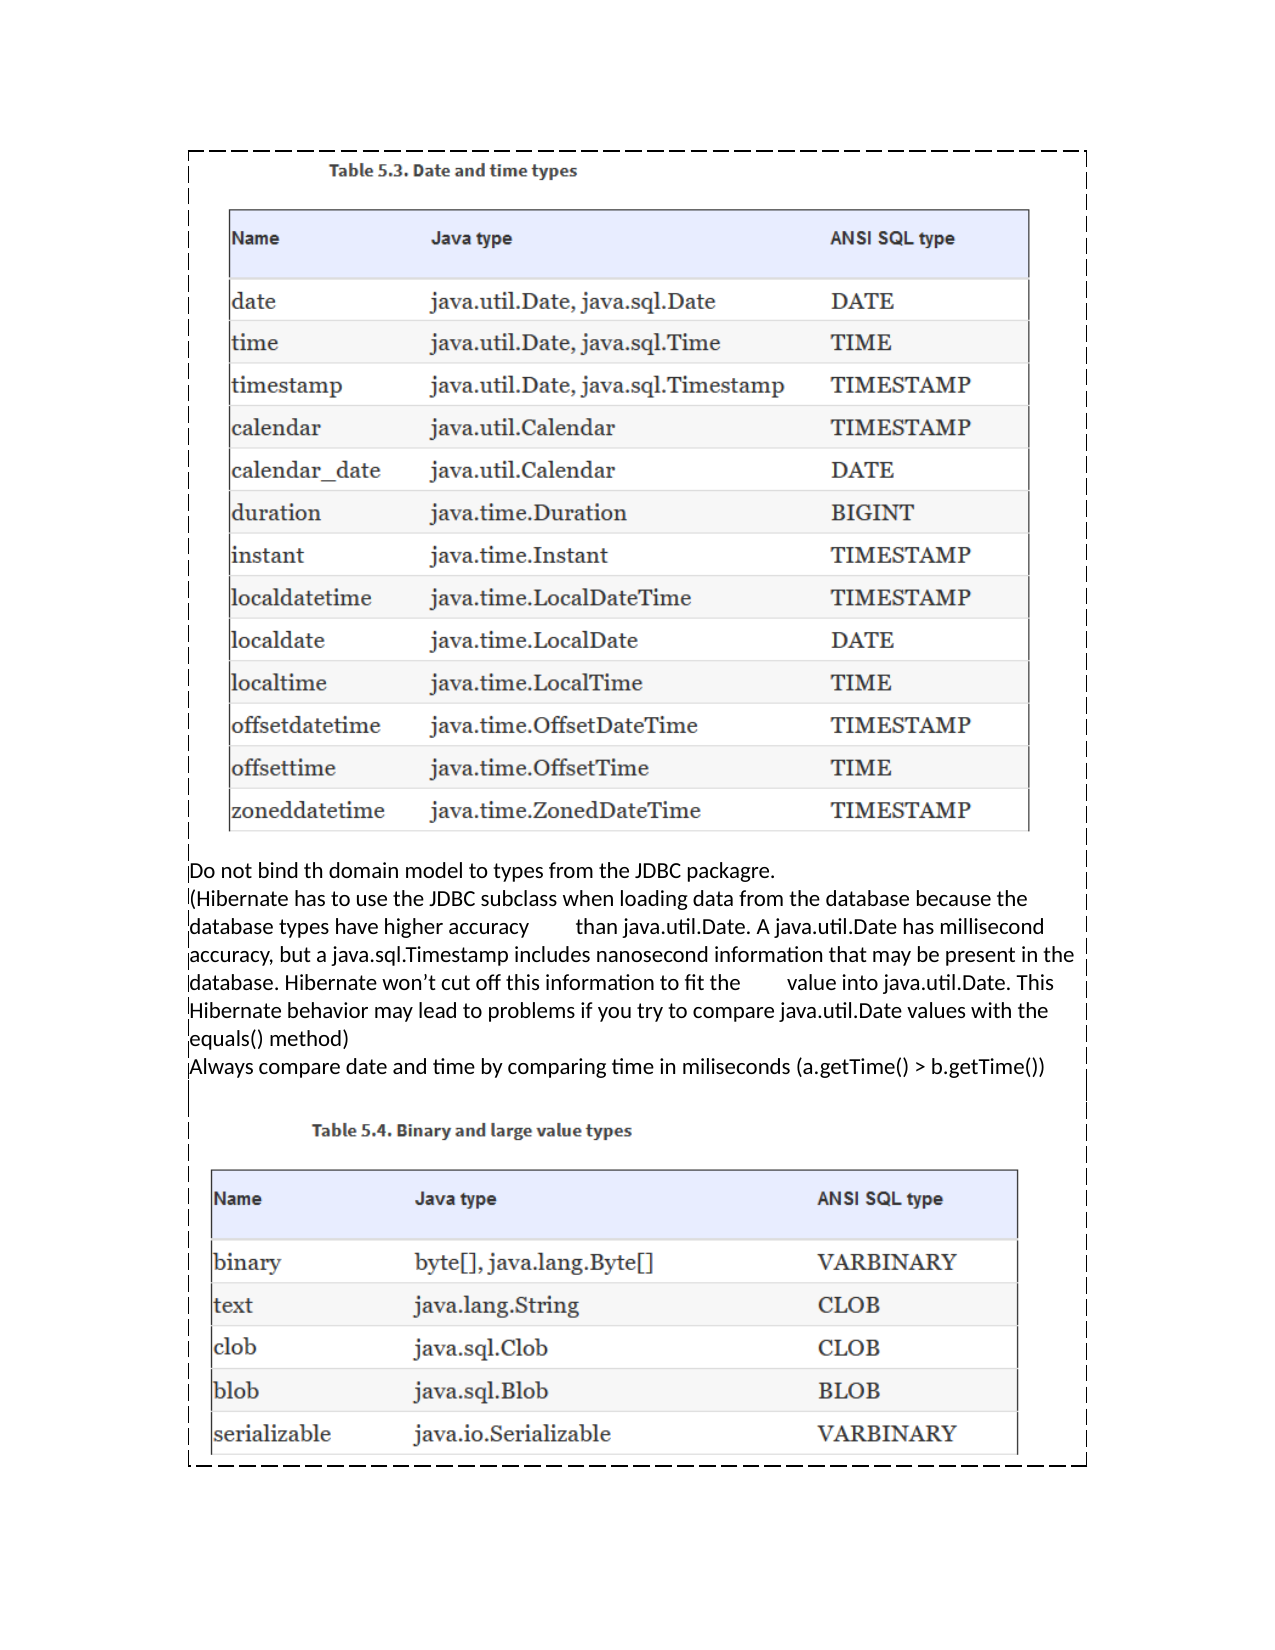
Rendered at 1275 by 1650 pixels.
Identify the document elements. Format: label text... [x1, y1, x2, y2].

text Do not bind th domain model to types from the JDBC packagre. (Hibernate has to use the JDBC subclass when loading data from the database because the database types have higher accuracy than java.util.Date. A java.util.Date has millisecond accuracy, but a java.sql.Timestamp includes nanosecond information that may be present in the database. Hibernate won’t cut off this information to fit the value into java.util.Date. This Hibernate behavior may lead to problems if you try to compare java.util.Date values with the equals() method) Always compare date and time by comparing time in miliseconds (a.getTime() > b.getTime()) [187, 150, 1087, 1080]
